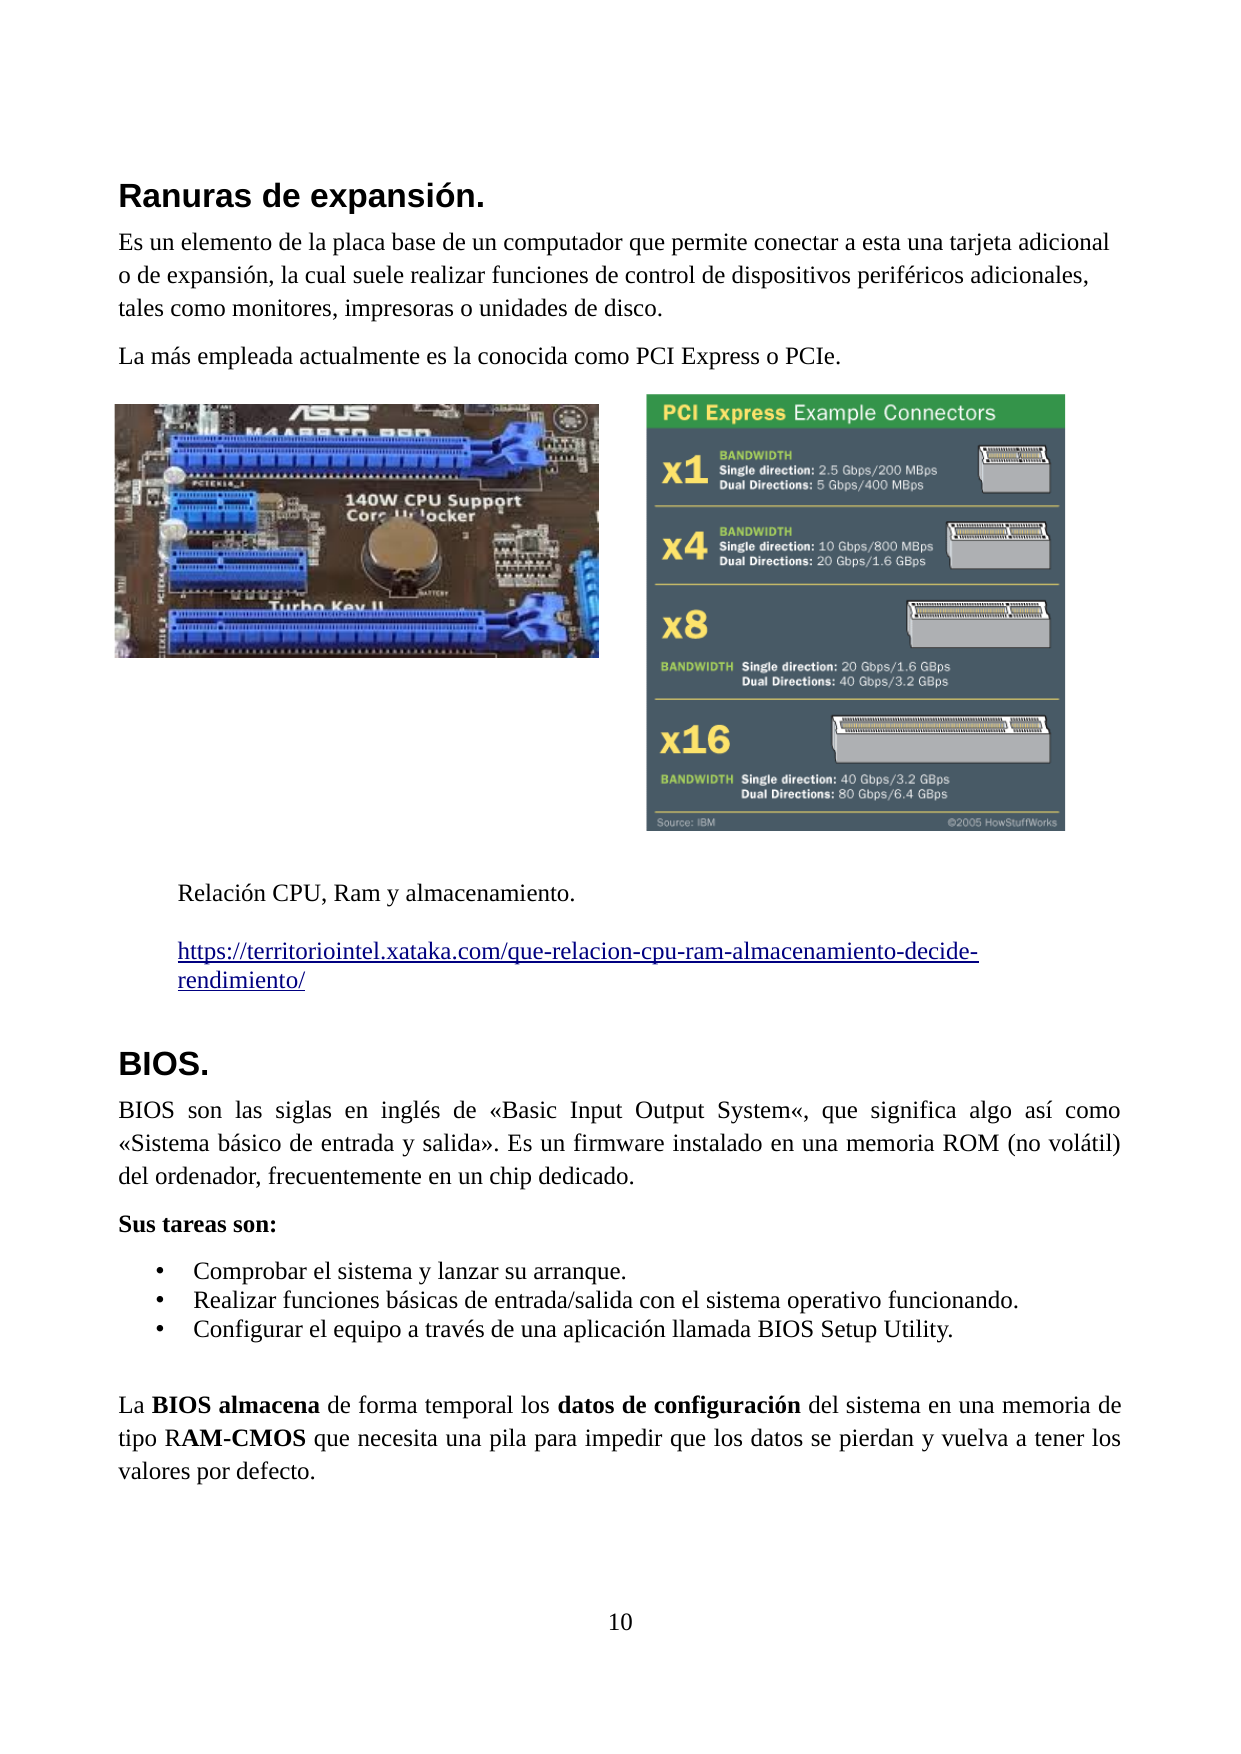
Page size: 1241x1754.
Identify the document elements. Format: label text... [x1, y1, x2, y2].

list Configurar el equipo a través de una aplicación llamada BIOS Setup Utility. [156, 1314, 1122, 1343]
list Comprobar el sistema y lanzar su arranque. [156, 1256, 1122, 1285]
text La más empleada actualmente es la conocida como PCI Express o PCIe. [118, 341, 1122, 370]
text Relación CPU, Ram y almacenamiento. [177, 878, 1063, 907]
list Realizar funciones básicas de entrada/salida con el sistema operativo funcionando. [156, 1285, 1122, 1314]
text https://territoriointel.xataka.com/que-relacion-cpu-ram-almacenamiento-decide-rendimiento/ [177, 936, 1063, 994]
text La BIOS almacena de forma temporal los datos de configuración del sistema en una memoria de tipo RAM-CMOS que necesita una pila para impedir que los datos se pierdan y vuelva a tener los valores por defecto. [118, 1390, 1122, 1485]
text Es un elemento de la placa base de un computador que permite conectar a esta una tarjeta adicional o de expansión, la cual suele realizar funciones de control de dispositivos periféricos adicionales, tales como monitores, impresoras o unidades de disco. [118, 227, 1122, 322]
text Sus tareas son: [118, 1209, 1122, 1237]
text BIOS son las siglas en inglés de «Basic Input Output System«, que significa algo así como «Sistema básico de entrada y salida». Es un firmware instalado en una memoria ROM (no volátil) del ordenador, frecuentemente en un chip dedicado. [118, 1095, 1122, 1190]
picture [114, 404, 599, 658]
subtitle Ranuras de expansión. [118, 176, 1122, 215]
subtitle BIOS. [118, 1044, 1122, 1083]
picture [646, 394, 1066, 831]
